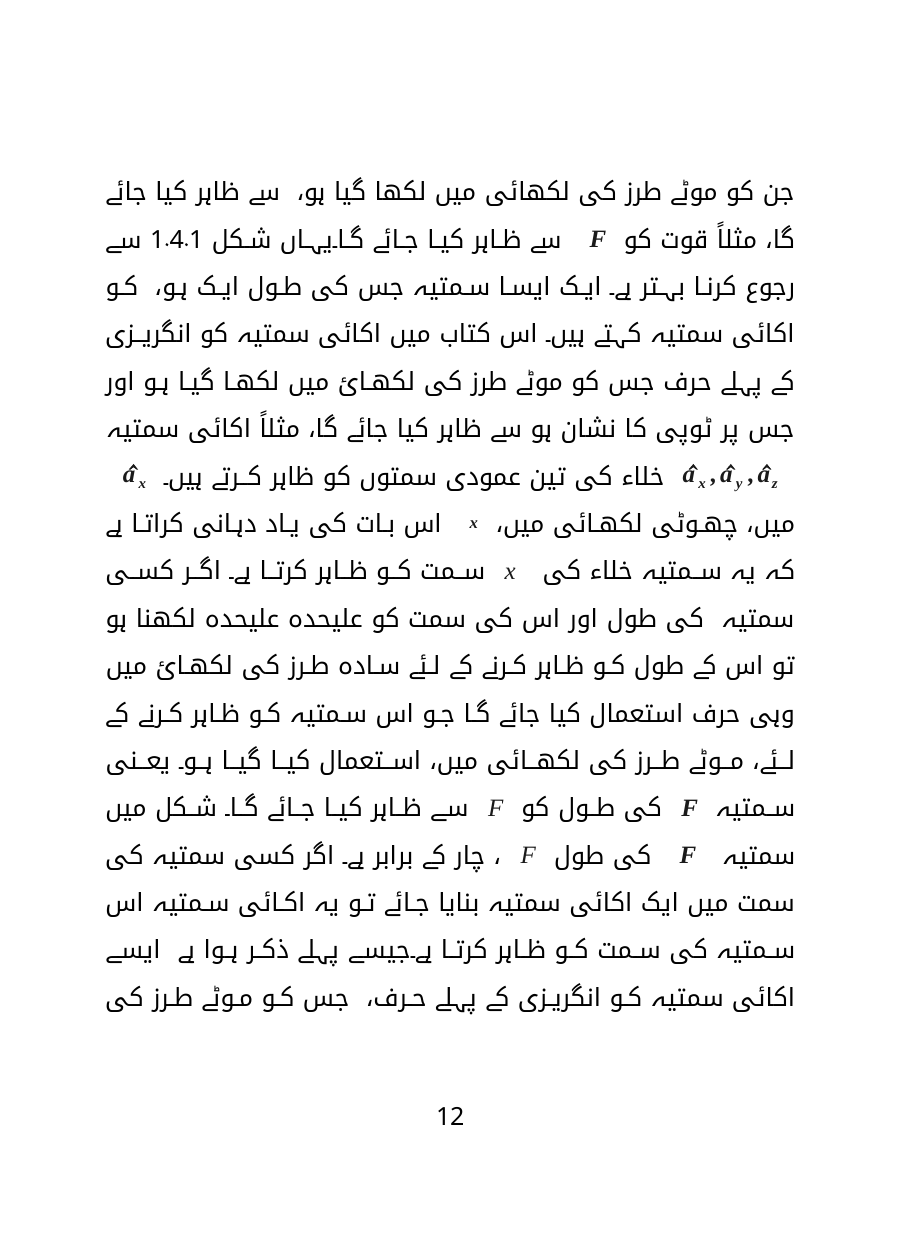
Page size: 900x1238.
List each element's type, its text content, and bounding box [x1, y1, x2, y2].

text وہ خط جس کا طول اور سمت معین ہو، اسے سمتیہ کہتے ہیں۔ سمتیہ کو انگریزی یا لاطینی زبان کے چھوٹے یا بڑے حروف، جن کو موٹے طرز کی لکھائی میں لکھا گیا ہو، سے ظاہر کیا جائے گا، مثلاً قوت کو سے ظاہر کیا جائے گا۔یہاں شکل 11 سے رجوع کرنا بہتر ہے۔ ایک ایسا سمتیہ جس کی طول ایک ہو، کو اکائی سمتیہ کہتے ہیں۔ اس کتاب میں اکائی سمتیہ کو انگریزی کے پہلے حرف جس کو موٹے طرز کی لکھائ میں لکھا گیا ہو اور جس پر ٹوپی کا نشان ہو سے ظاہر کیا جائے گا، مثلاً اکائی سمتیہخلاء کی تین عمودی سمتوں کو ظاہر کرتے ہیں۔میں، چھوٹی لکھائی میں، اس بات کی یاد دہانی کراتا ہے کہ یہ سمتیہ خلاء کی سمت کو ظاہر کرتا ہے۔ اگر کسی سمتیہ کی طول اور اس کی سمت کو علیحدہ علیحدہ لکھنا ہو تو اس کے طول کو ظاہر کرنے کے لئے سادہ طرز کی لکھائ میں وہی حرف استعمال کیا جائے گا جو اس سمتیہ کو ظاہر کرنے کے لئے، موٹے طرز کی لکھائی میں، استعمال کیا گیا ہو۔ یعنی سمتیہکی طول کوسے ظاہر کیا جائے گا۔ شکل میں سمتیہ کی طول، چار کے برابر ہے۔ اگر کسی سمتیہ کی سمت میں ایک اکائی سمتیہ بنایا جائے تو یہ اکائی سمتیہ اس سمتیہ کی سمت کو ظاہر کرتا ہے۔جیسے پہلے ذکر ہوا ہے ایسے اکائی سمتیہ کو انگریزی کے پہلے حرف، جس کو موٹے طرز کی لکھائ میں لکھا گیا ہو اور جس پر ٹوپی کا نشان ہو، سے ظاہر کیا جائے گا یعنی سمتیہکی سمت کوسے ظاہر کیا جائے گا۔یہاں، چھوٹی لکھائی میں ، اس بات کی یاد دہانی کراتا ہے کہ یہ اکائی سمتیہ کی سمت کو ظاہر کر رہا ہے۔ شکل میں چونکہ قوت دائیں جانب کو ہے لہٰذا اور برابر ہیں۔ [105, 168, 795, 1022]
